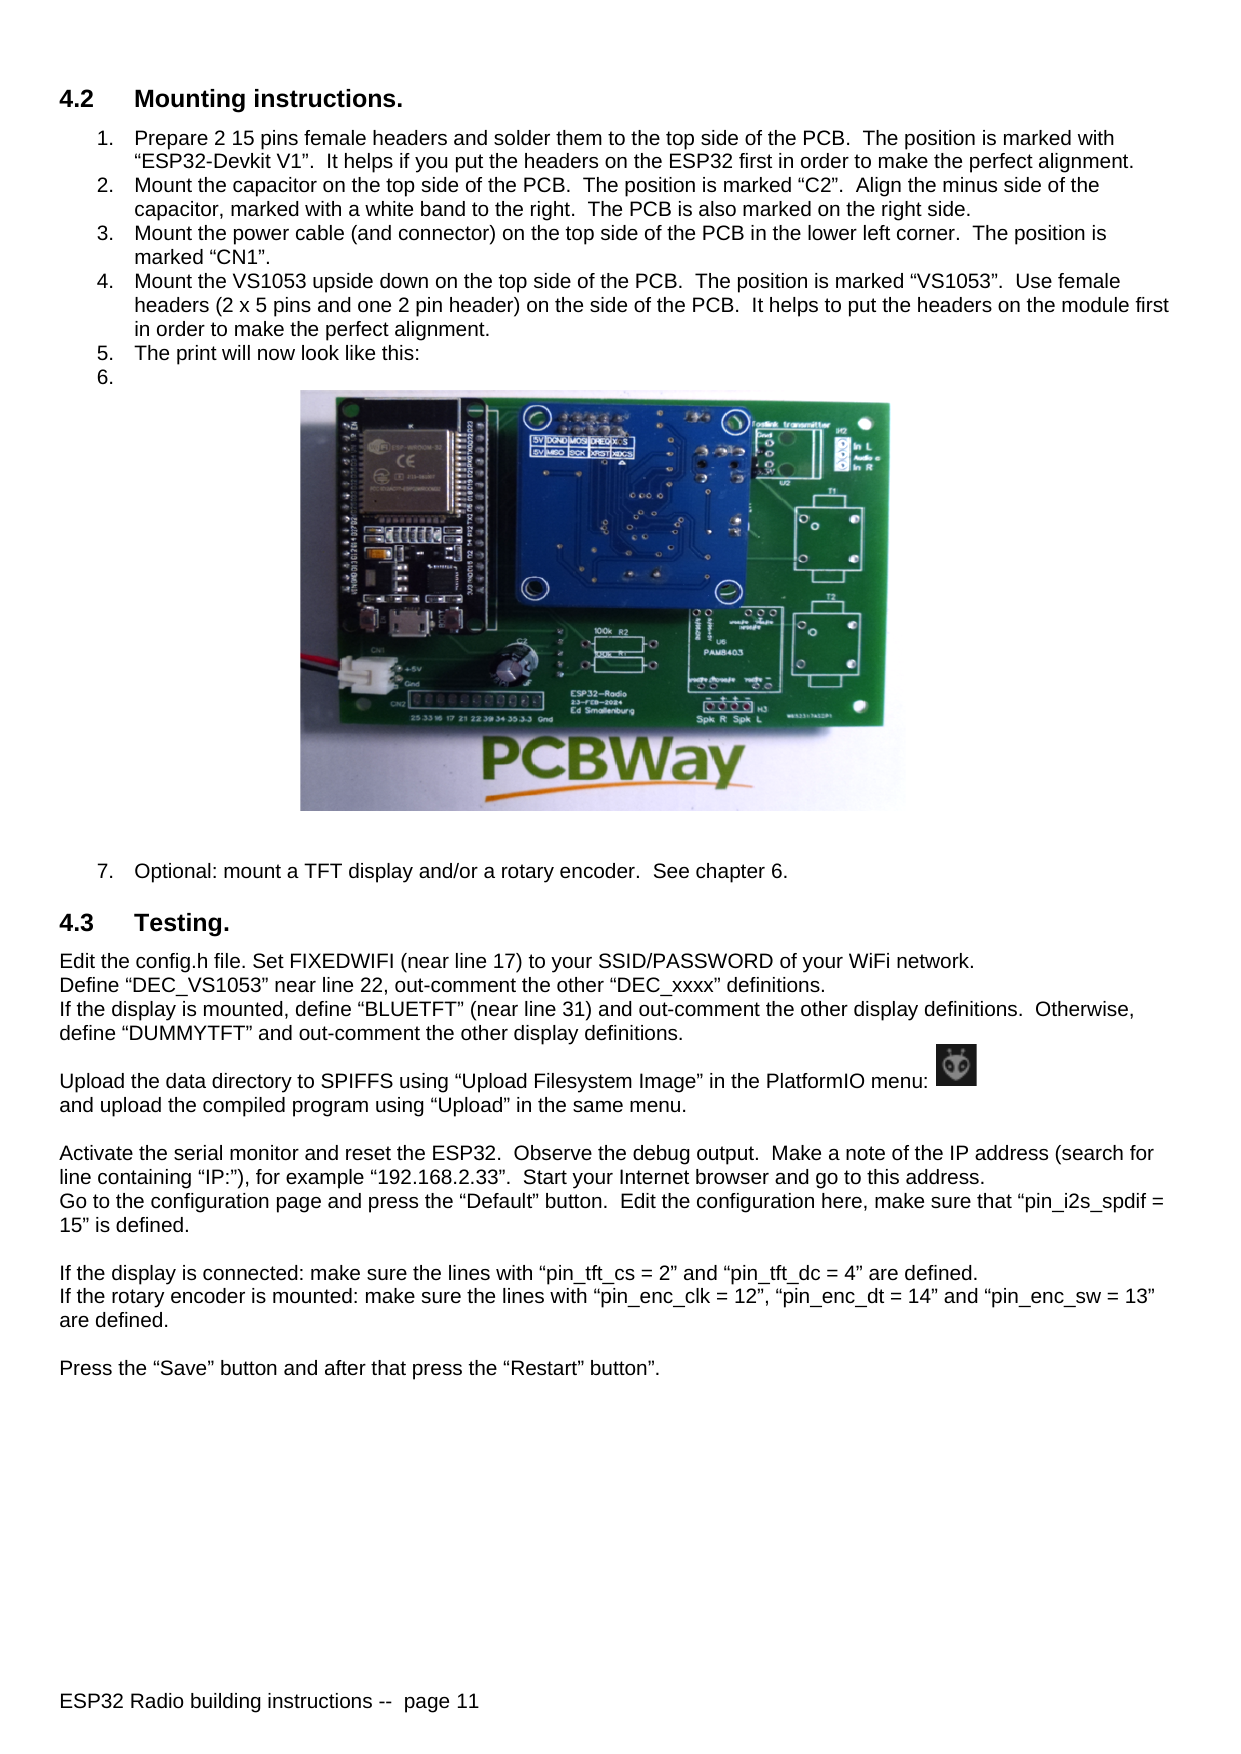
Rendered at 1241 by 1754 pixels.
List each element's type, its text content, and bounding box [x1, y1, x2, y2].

list Optional: mount a TFT display and/or a rotary encoder. See chapter 6. [97, 859, 1181, 883]
subtitle Mounting instructions. [59, 84, 1181, 113]
text Upload the data directory to SPIFFS using “Upload Filesystem Image” in the PlatformIO menu: and upload the compiled program using “Upload” in the same menu. [59, 1069, 1181, 1117]
list Prepare 2 15 pins female headers and solder them to the top side of the PCB. The position is marked with “ESP32-Devkit V1”. It helps if you put the headers on the ESP32 first in order to make the perfect alignment. [97, 125, 1181, 173]
text Edit the config.h file. Set FIXEDWIFI (near line 17) to your SSID/PASSWORD of your WiFi network. Define “DEC_VS1053” near line 22, out-comment the other “DEC_xxxx” definitions. If the display is mounted, define “BLUETFT” (near line 31) and out-comment the other display definitions. Otherwise, define “DUMMYTFT” and out-comment the other display definitions. [59, 949, 1181, 1045]
list Mount the capacitor on the top side of the PCB. The position is marked “C2”. Align the minus side of the capacitor, marked with a white band to the right. The PCB is also marked on the right side. [97, 173, 1181, 221]
text If the display is connected: make sure the lines with “pin_tft_cs = 2” and “pin_tft_dc = 4” are defined. If the rotary encoder is mounted: make sure the lines with “pin_enc_clk = 12”, “pin_enc_dt = 14” and “pin_enc_sw = 13” are defined. [59, 1260, 1181, 1332]
text Activate the serial monitor and reset the ESP32. Observe the debug output. Make a note of the IP address (search for line containing “IP:”), for example “192.168.2.33”. Start your Internet browser and go to this address. Go to the configuration page and press the “Default” button. Edit the configuration here, make sure that “pin_i2s_spdif = 15” is defined. [59, 1141, 1181, 1260]
list The print will now look like this: [97, 341, 1181, 365]
list Mount the power cable (and connector) on the top side of the PCB in the lower left corner. The position is marked “CN1”. [97, 221, 1181, 269]
list Mount the VS1053 upside down on the top side of the PCB. The position is marked “VS1053”. Use female headers (2 x 5 pins and one 2 pin header) on the side of the PCB. It helps to put the headers on the module first in order to make the perfect alignment. [97, 269, 1181, 341]
subtitle Testing. [59, 908, 1181, 936]
text Press the “Save” button and after that press the “Restart” button”. [59, 1356, 1181, 1380]
picture [300, 390, 906, 811]
